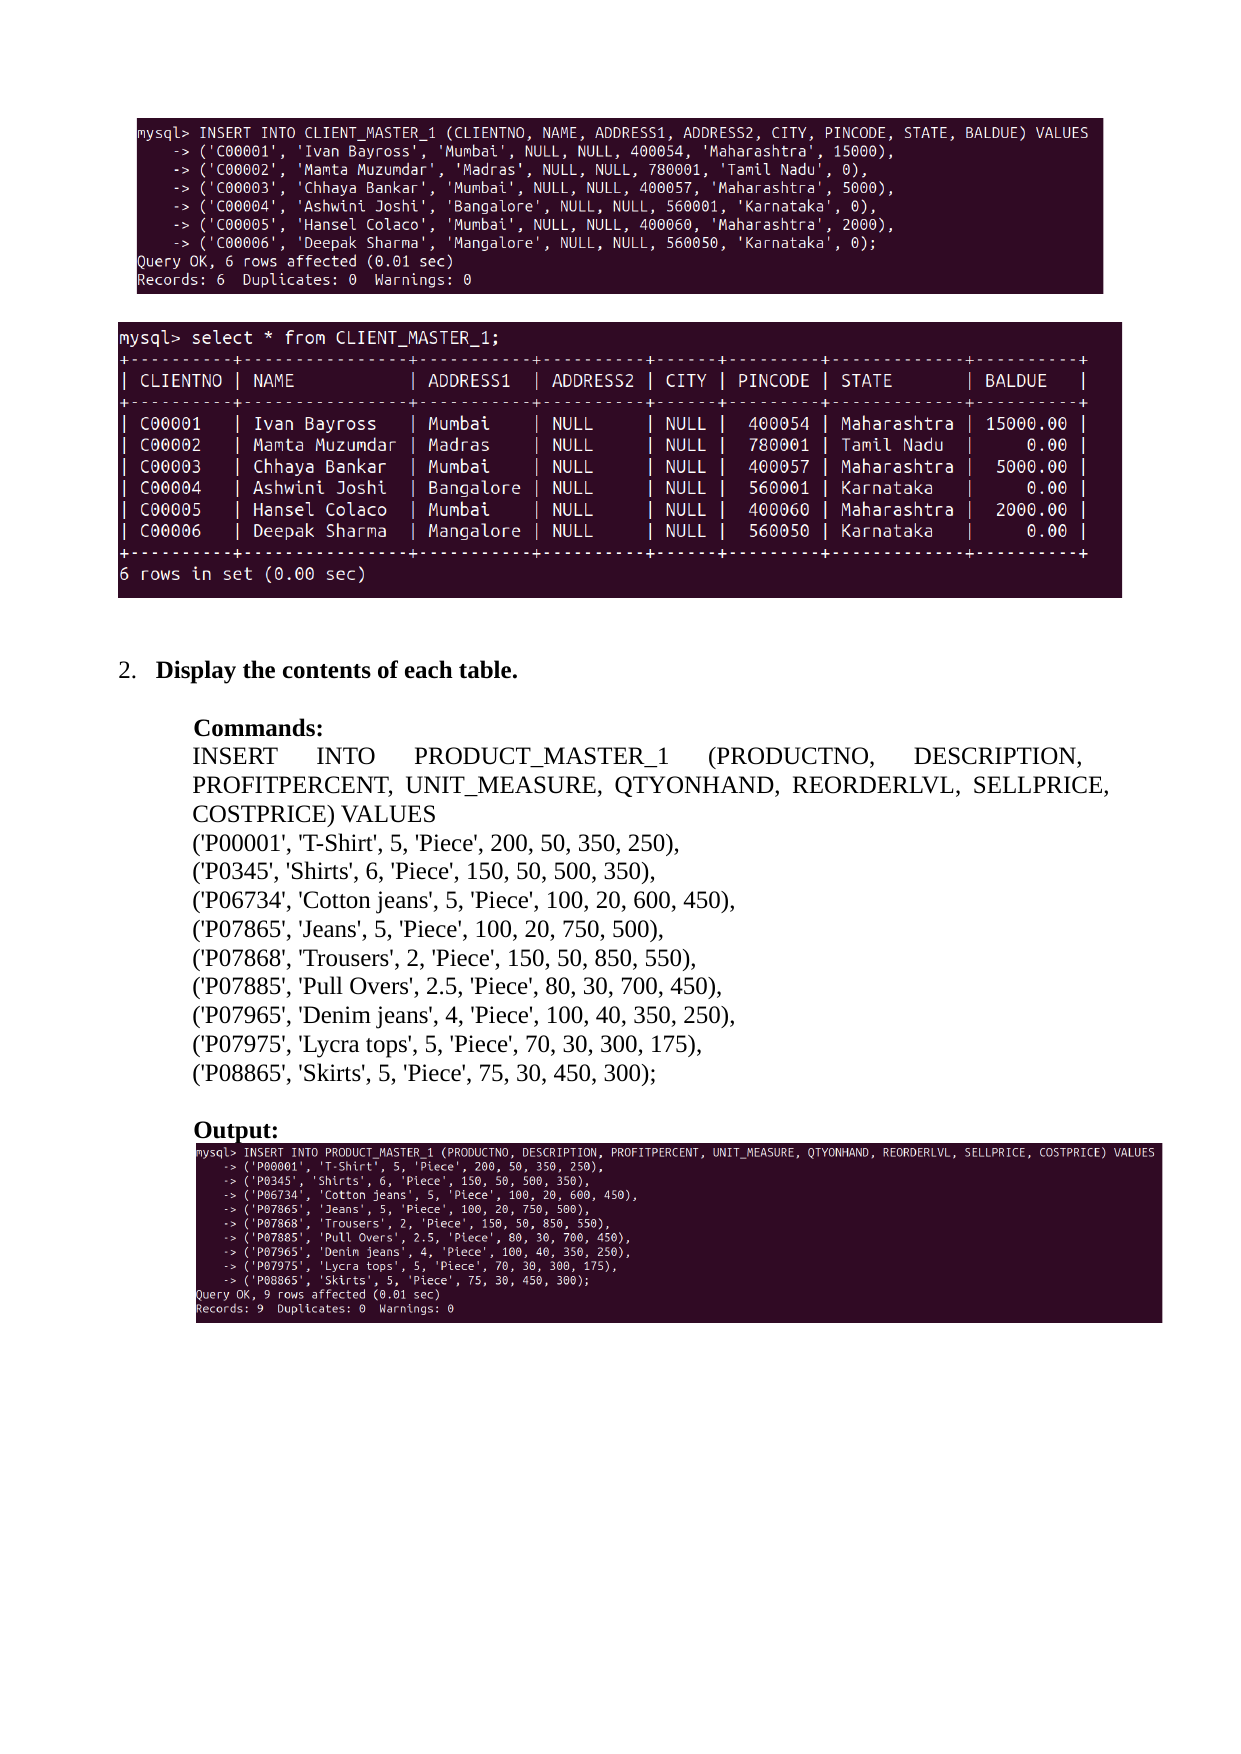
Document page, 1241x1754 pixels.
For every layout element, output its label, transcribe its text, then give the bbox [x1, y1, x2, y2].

text ('P07965', 'Denim jeans', 4, 'Piece', 100, 40, 350, 250), [118, 1000, 1122, 1029]
text ('P07885', 'Pull Overs', 2.5, 'Piece', 80, 30, 700, 450), [118, 971, 1122, 1000]
list Display the contents of each table. [118, 655, 1122, 684]
text ('P0345', 'Shirts', 6, 'Piece', 150, 50, 500, 350), [118, 856, 1122, 885]
text ('P00001', 'T-Shirt', 5, 'Piece', 200, 50, 350, 250), [118, 828, 1122, 856]
text ('P07975', 'Lycra tops', 5, 'Piece', 70, 30, 300, 175), [118, 1029, 1122, 1058]
picture [136, 118, 1104, 294]
picture [196, 1143, 1163, 1323]
list Output: [156, 1115, 1122, 1144]
text ('P07865', 'Jeans', 5, 'Piece', 100, 20, 750, 500), [118, 914, 1122, 943]
text ('P06734', 'Cotton jeans', 5, 'Piece', 100, 20, 600, 450), [118, 885, 1122, 914]
text ('P08865', 'Skirts', 5, 'Piece', 75, 30, 450, 300); [118, 1058, 1122, 1086]
text ('P07868', 'Trousers', 2, 'Piece', 150, 50, 850, 550), [118, 943, 1122, 971]
list Commands: [156, 713, 1122, 741]
picture [118, 322, 1123, 598]
text INSERT INTO PRODUCT_MASTER_1 (PRODUCTNO, DESCRIPTION, PROFITPERCENT, UNIT_MEASURE, QTYONHAND, REORDERLVL, SELLPRICE, COSTPRICE) VALUES [118, 741, 1122, 828]
